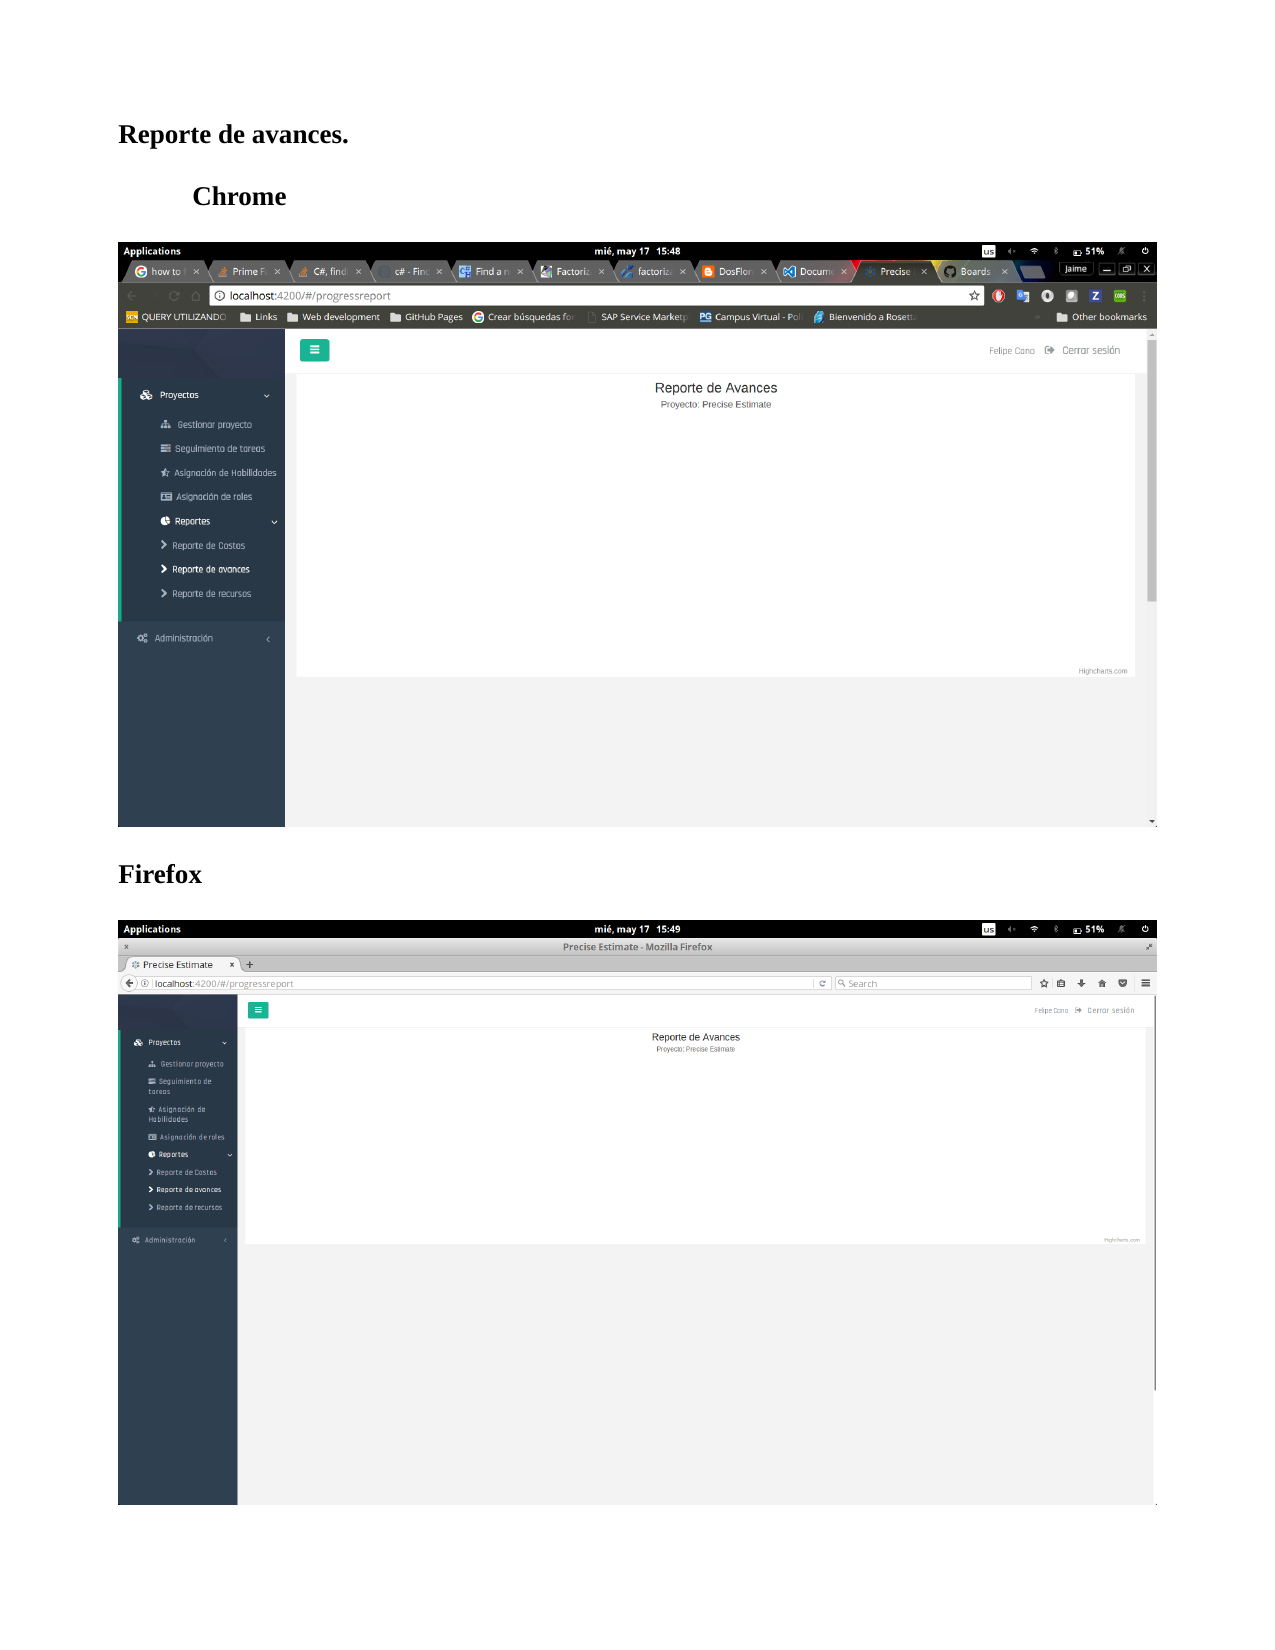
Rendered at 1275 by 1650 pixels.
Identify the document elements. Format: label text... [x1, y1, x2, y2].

text Chrome [118, 180, 1157, 212]
picture [118, 242, 1157, 827]
text Reporte de avances. [118, 118, 1157, 149]
picture [118, 920, 1157, 1505]
text Firefox [118, 858, 1157, 889]
